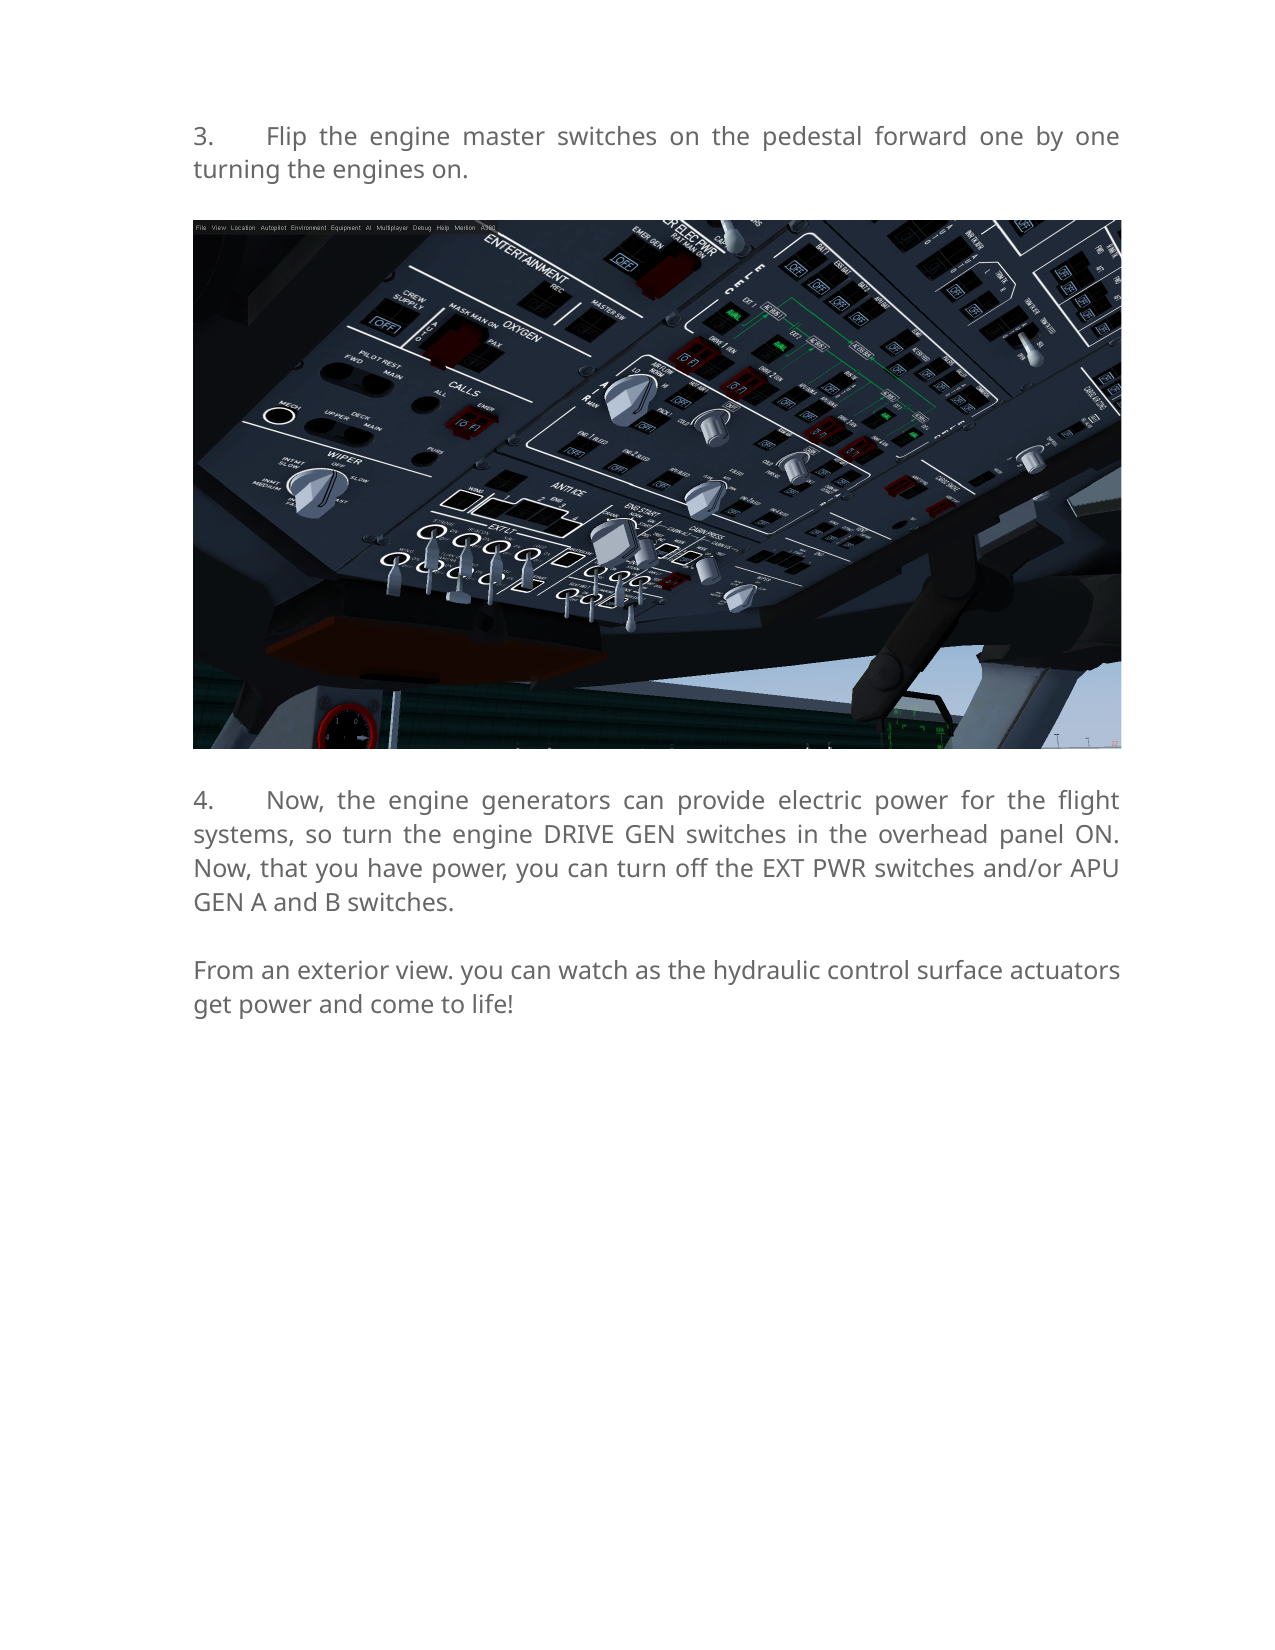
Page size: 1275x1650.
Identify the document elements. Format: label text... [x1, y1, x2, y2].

text 4. Now, the engine generators can provide electric power for the flight systems, so turn the engine DRIVE GEN switches in the overhead panel ON. Now, that you have power, you can turn off the EXT PWR switches and/or APU GEN A and B switches. [193, 783, 1121, 919]
text 3. Flip the engine master switches on the pedestal forward one by one turning the engines on. [193, 118, 1121, 186]
text From an exterior view. you can watch as the hydraulic control surface actuators get power and come to life! [193, 953, 1121, 1021]
picture [193, 220, 1122, 749]
